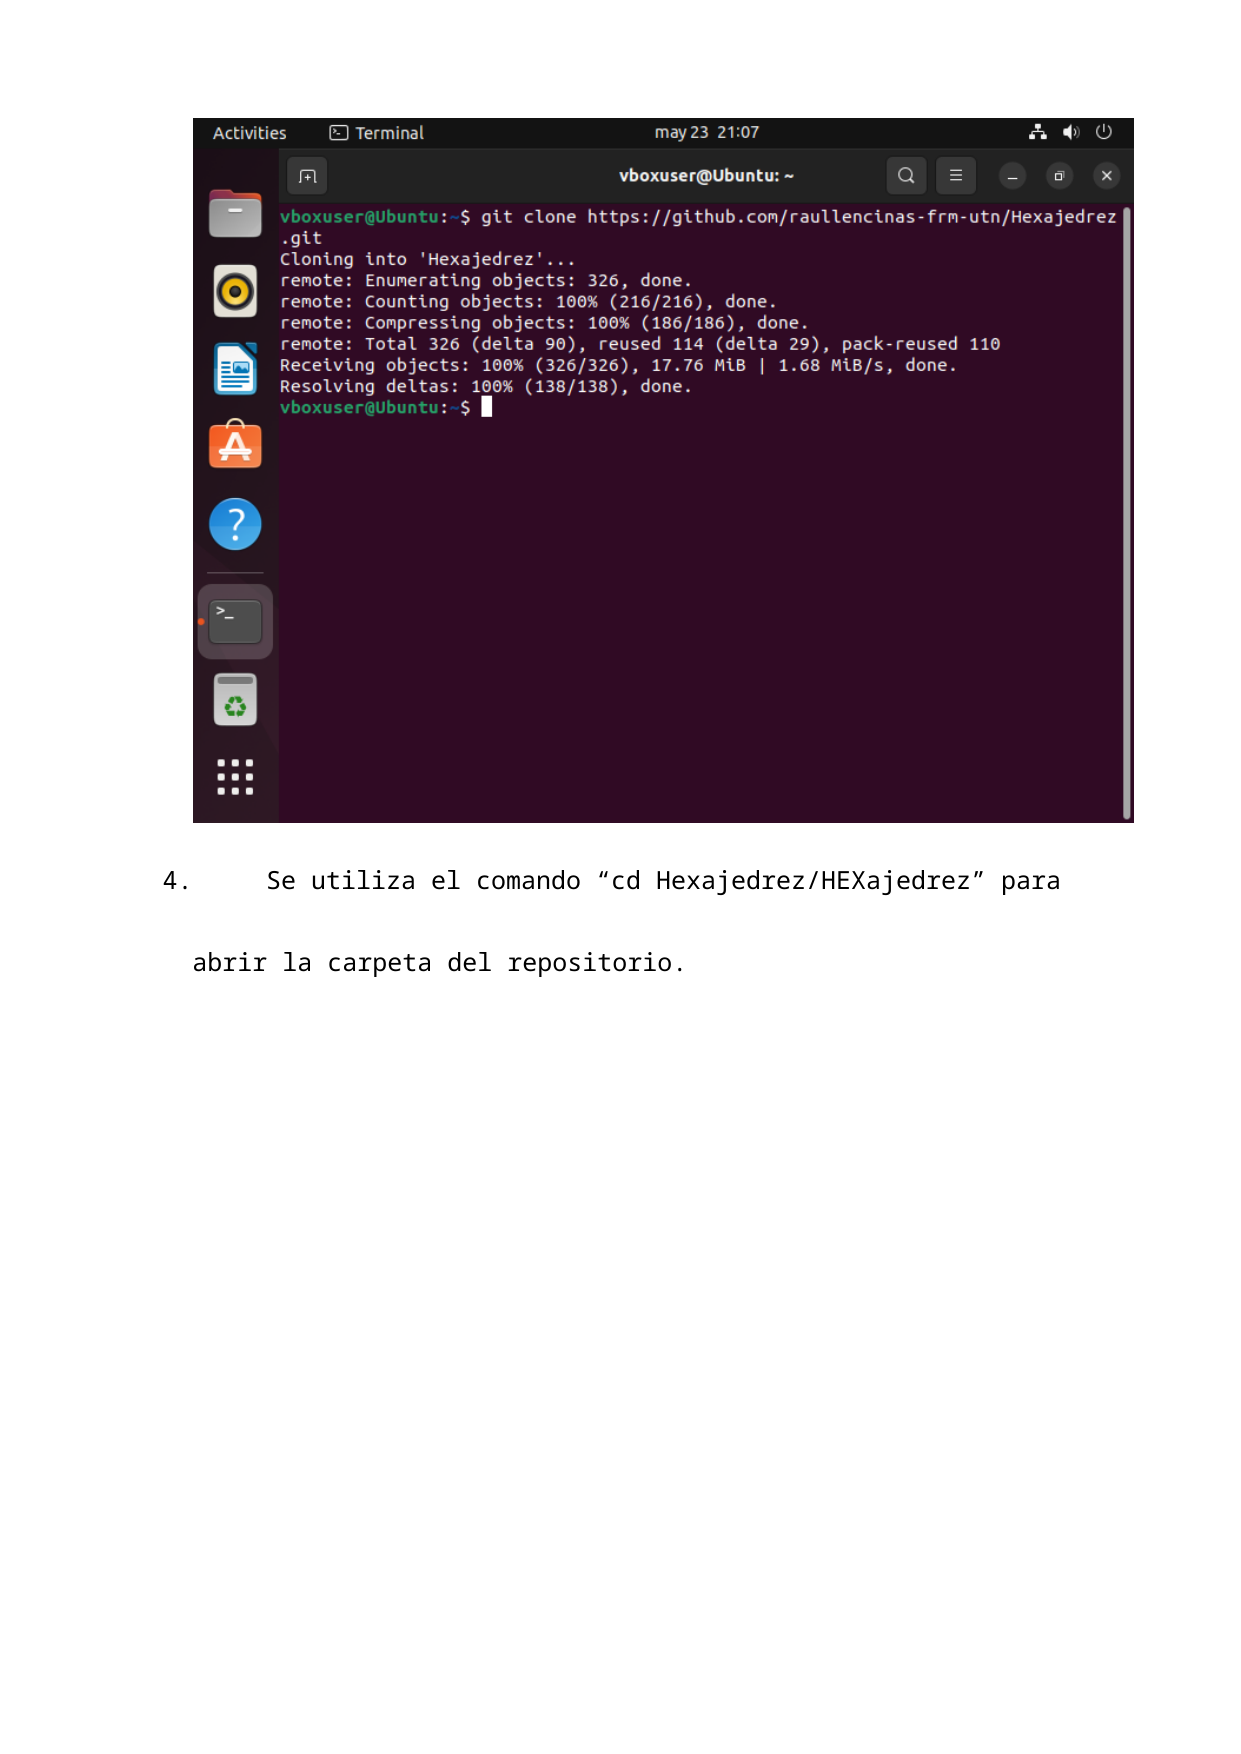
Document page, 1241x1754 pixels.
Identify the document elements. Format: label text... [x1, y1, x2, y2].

list Se utiliza el comando “cd Hexajedrez/HEXajedrez” para abrir la carpeta del repositorio. [162, 863, 1122, 979]
